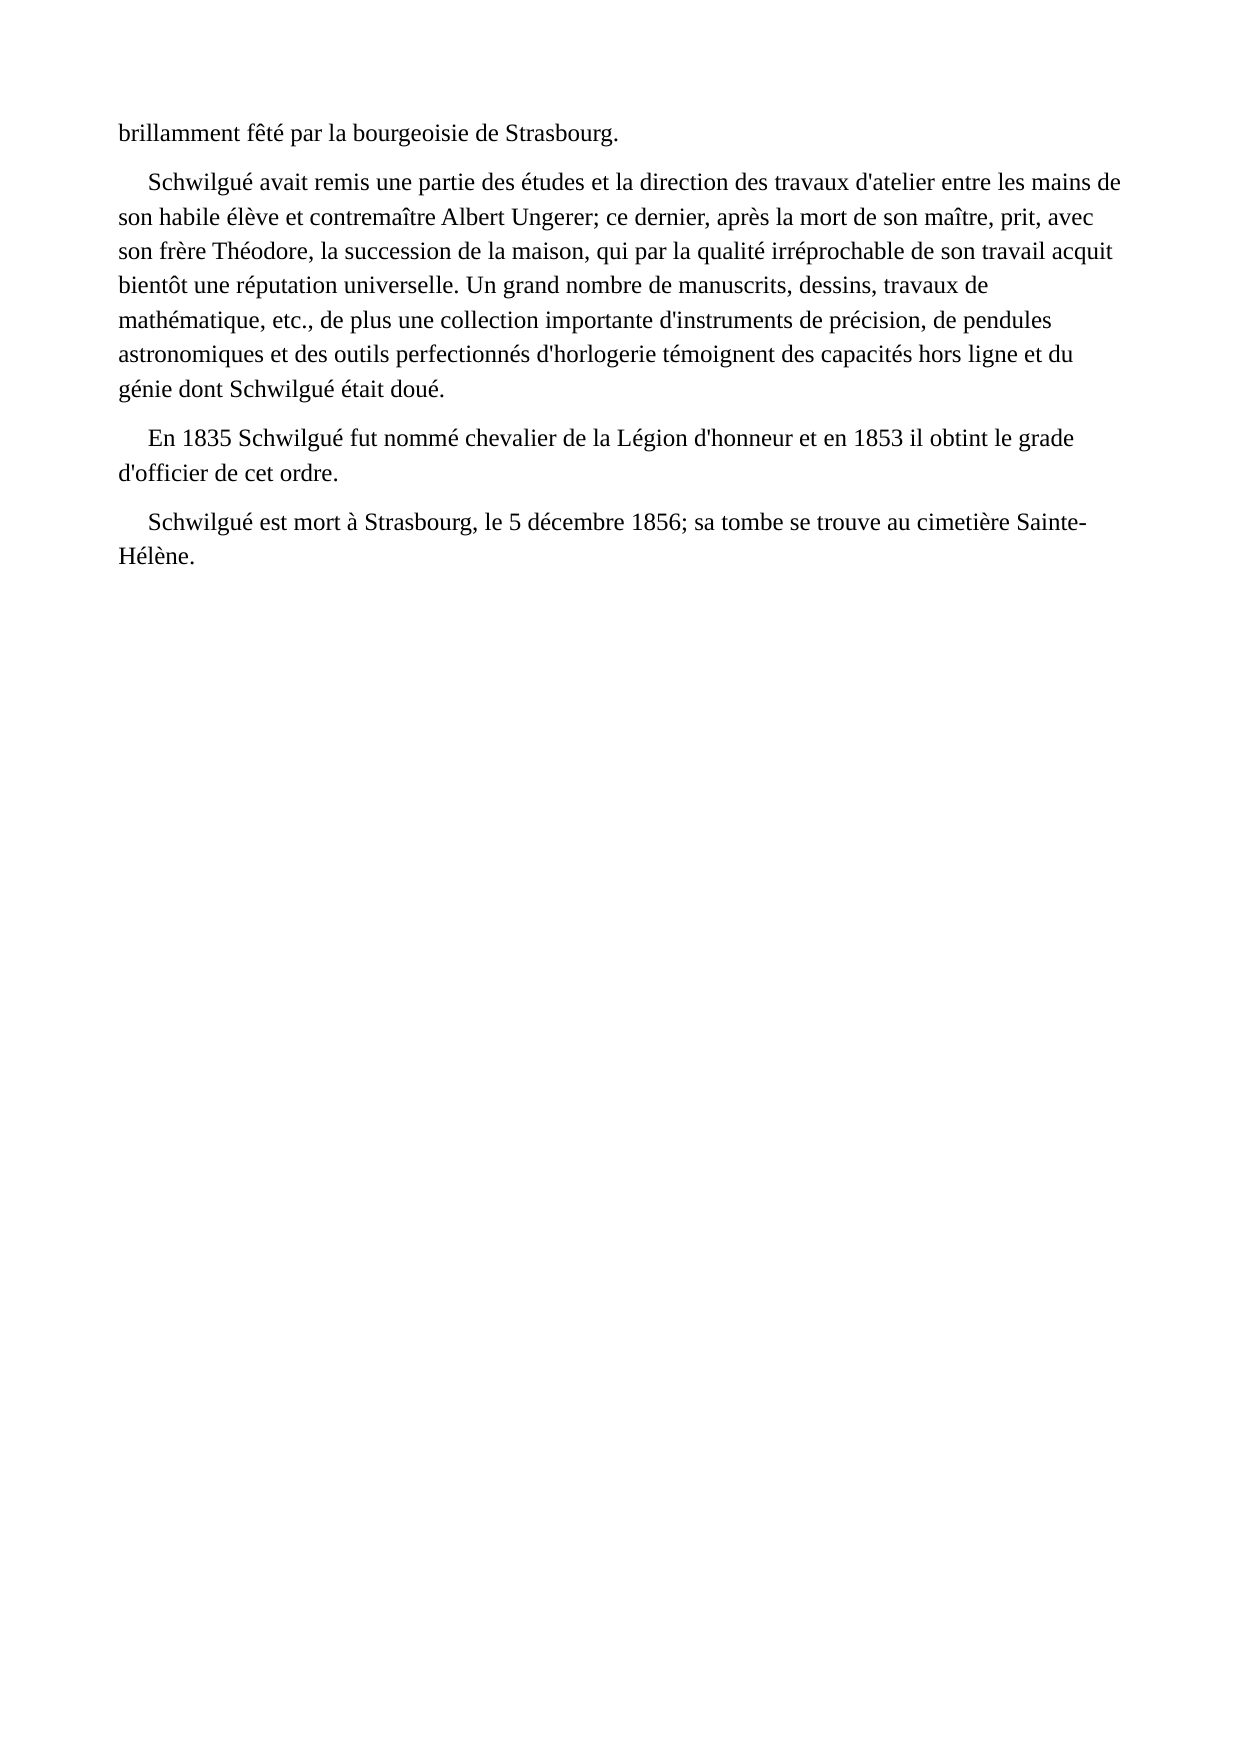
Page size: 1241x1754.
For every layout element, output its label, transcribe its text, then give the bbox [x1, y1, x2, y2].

text En 1835 Schwilgué fut nommé chevalier de la Légion d'honneur et en 1853 il obtint le grade d'officier de cet ordre. [118, 423, 1122, 486]
text Schwilgué est mort à Strasbourg, le 5 décembre 1856; sa tombe se trouve au cimetière Sainte- Hélène. [118, 507, 1122, 570]
text Schwilgué avait remis une partie des études et la direction des travaux d'atelier entre les mains de son habile élève et contremaître Albert Ungerer; ce dernier, après la mort de son maître, prit, avec son frère Théodore, la succession de la maison, qui par la qualité irréprochable de son travail acquit bientôt une réputation universelle. Un grand nombre de manuscrits, dessins, travaux de mathématique, etc., de plus une collection importante d'instruments de précision, de pendules astronomiques et des outils perfectionnés d'horlogerie témoignent des capacités hors ligne et du génie dont Schwilgué était doué. [118, 167, 1122, 403]
text brillamment fêté par la bourgeoisie de Strasbourg. [118, 118, 1122, 147]
